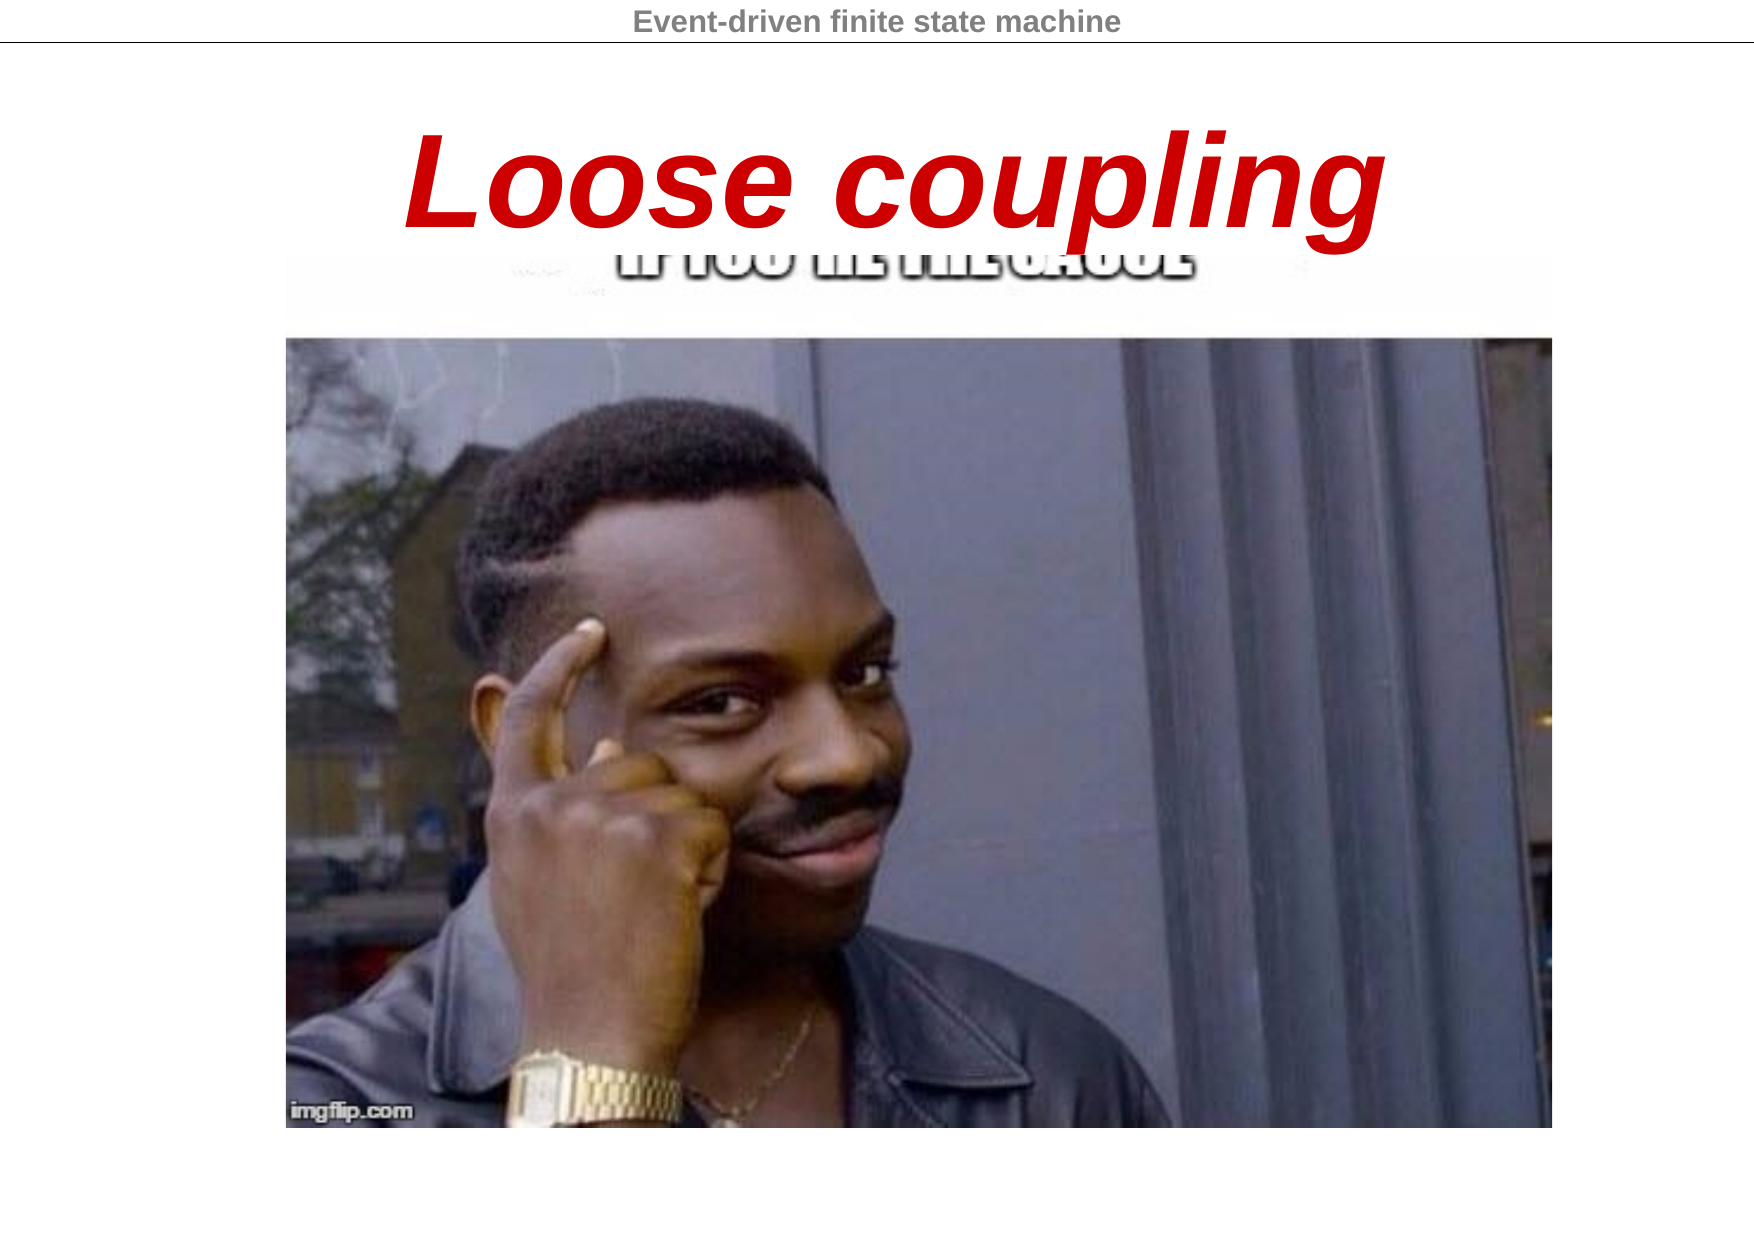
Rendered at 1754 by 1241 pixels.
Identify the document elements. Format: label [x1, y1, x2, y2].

picture [285, 255, 1553, 1128]
